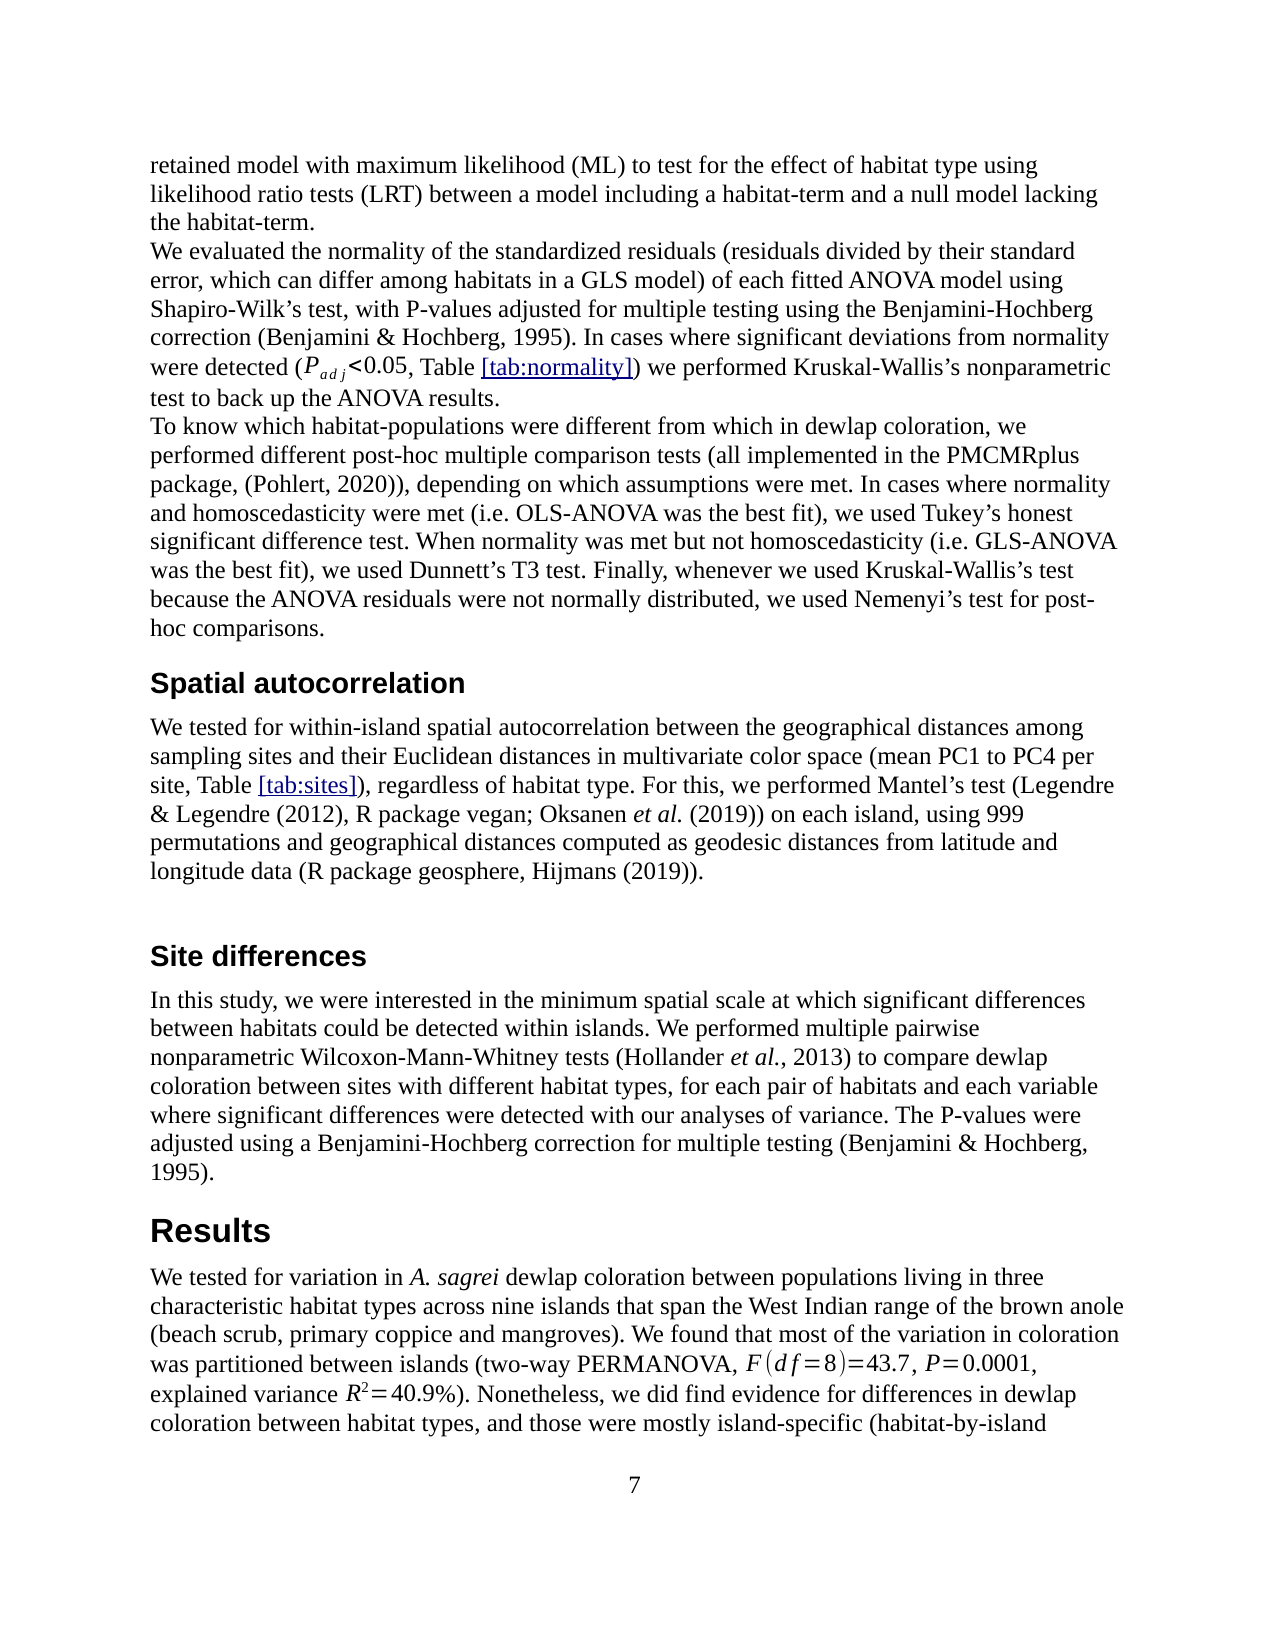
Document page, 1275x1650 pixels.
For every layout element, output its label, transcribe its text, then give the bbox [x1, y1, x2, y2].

subtitle Site differences [150, 939, 1125, 972]
subtitle Results [150, 1211, 1125, 1249]
text retained model with maximum likelihood (ML) to test for the effect of habitat type using likelihood ratio tests (LRT) between a model including a habitat-term and a null model lacking the habitat-term. We evaluated the normality of the standardized residuals (residuals divided by their standard error, which can differ among habitats in a GLS model) of each fitted ANOVA model using Shapiro-Wilk’s test, with P-values adjusted for multiple testing using the Benjamini-Hochberg correction (Benjamini & Hochberg, 1995). In cases where significant deviations from normality were detected (, Table [tab:normality]) we performed Kruskal-Wallis’s nonparametric test to back up the ANOVA results. To know which habitat-populations were different from which in dewlap coloration, we performed different post-hoc multiple comparison tests (all implemented in the PMCMRplus package, (Pohlert, 2020)), depending on which assumptions were met. In cases where normality and homoscedasticity were met (i.e. OLS-ANOVA was the best fit), we used Tukey’s honest significant difference test. When normality was met but not homoscedasticity (i.e. GLS-ANOVA was the best fit), we used Dunnett’s T3 test. Finally, whenever we used Kruskal-Wallis’s test because the ANOVA residuals were not normally distributed, we used Nemenyi’s test for post-hoc comparisons. [150, 150, 1125, 641]
text We tested for within-island spatial autocorrelation between the geographical distances among sampling sites and their Euclidean distances in multivariate color space (mean PC1 to PC4 per site, Table [tab:sites]), regardless of habitat type. For this, we performed Mantel’s test (Legendre & Legendre (2012), R package vegan; Oksanen et al. (2019)) on each island, using 999 permutations and geographical distances computed as geodesic distances from latitude and longitude data (R package geosphere, Hijmans (2019)). [150, 712, 1125, 914]
text We tested for variation in A. sagrei dewlap coloration between populations living in three characteristic habitat types across nine islands that span the West Indian range of the brown anole (beach scrub, primary coppice and mangroves). We found that most of the variation in coloration was partitioned between islands (two-way PERMANOVA, , , explained variance %). Nonetheless, we did find evidence for differences in dewlap coloration between habitat types, and those were mostly island-specific (habitat-by-island interaction term, , , %), with a significant portion of the variation explained by an habitat effect across all islands, but this effect was relatively small (, , %). We subsequently tested for differences in dewlap coloration between habitat-populations within each island, using within-island principal component scores (to maximize the variation captured for each island, see Methods). Our within-island random forest classification analyses revealed detectable differences in dewlap coloration on eight out of the nine islands in our sample: Abaco, Bimini, Cayman Brac, Eleuthera, Little Cayman, Long Island, North Andros and South Andros. The accuracy of random forest classification exceeded random expectation more often than expected by chance for all these islands (Table [tab:randomforests]). Accuracy was as high as 73% for Cayman Brac. We obtained similar results using other machine learning approaches such as support vector machines (Table [tab:ksvms]) and linear discriminant analysis (Table [tab:ldas]), except that these methods did not detect significant differences on Eleuthera and North Andros. We describe in details the specific differences detected on each island in the Appendix, and instead focus here on the general patterns emerging from our data. Overall, we found significant differences in dewlap coloration between populations that were often in close geographical proximity. On Bimini, notably, we found a significant difference between dewlaps from beach scrub and primary coppice forest, at a distance of a few hundred meters, making this contrast the smallest geographical scale at which differences in coloration were found in our study (Fig. 4). We also detected significant differences in dewlap coloration at distances below one kilometer on Abaco (Fig. [fig:Abaco_supplement]G), and at distances between one and ten kilometers on Bimini (Fig. 4G), Cayman Brac (Fig. 5G), Little Cayman (Fig. 7G), Long Island (Fig. 8G) and South Andros (Fig. 11G). We found evidence of spatial autocorrelation in dewlap coloration between the sites within islands for Abaco (Table [tab:autocorrelation]), suggesting that populations from closer sites tend to have more similar dewlaps on this island than expected by chance. Abaco was the island we sampled at the largest scale, with some sites nearly a hundred kilometers away from each other (Fig. 2A). That said, some sites were also in close proximity, and significant differences in coloration were detected between habitats sometimes less than a kilometer away (Fig. [fig:Abaco_supplement]G), suggesting that differences in dewlap coloration between distant sites may be partly attributable to isolation-by-distance, but this may not necessarily be the case for sites in close proximity. We did not find evidence for spatial autocorrelation on other islands than Abaco (Table [tab:autocorrelation]). A striking feature of our data was inconsistencies in between-habitat differences among islands, in terms of which habitats differ from which, which dimensions of coloration were involved, and in which direction. For example, while on Cayman Brac the random forests could well distinguish between all three habitats (Fig. 5D), on Abaco dewlaps from beach scrub and primary coppice were often mistaken, and on Bimini beach scrub dewlaps were more often classified into primary coppice or mangrove than into beach srub (Fig. 4D). In terms of variable importance, for multiple islands the random forests used information in the UV range to discriminate between at least some habitats, particularly on Abaco (Fig. [fig:Abaco_supplement]F), Bimini (Fig. 4F), Cayman Brac (Fig. 5F), Little Cayman (Fig. 7F) and Long Island (Fig. 8F), but differences in UV reflectance involved different habitats and were in different directions among these islands. [150, 1262, 1125, 1436]
text In this study, we were interested in the minimum spatial scale at which significant differences between habitats could be detected within islands. We performed multiple pairwise nonparametric Wilcoxon-Mann-Whitney tests (Hollander et al., 2013) to compare dewlap coloration between sites with different habitat types, for each pair of habitats and each variable where significant differences were detected with our analyses of variance. The P-values were adjusted using a Benjamini-Hochberg correction for multiple testing (Benjamini & Hochberg, 1995). [150, 985, 1125, 1186]
subtitle Spatial autocorrelation [150, 666, 1125, 700]
